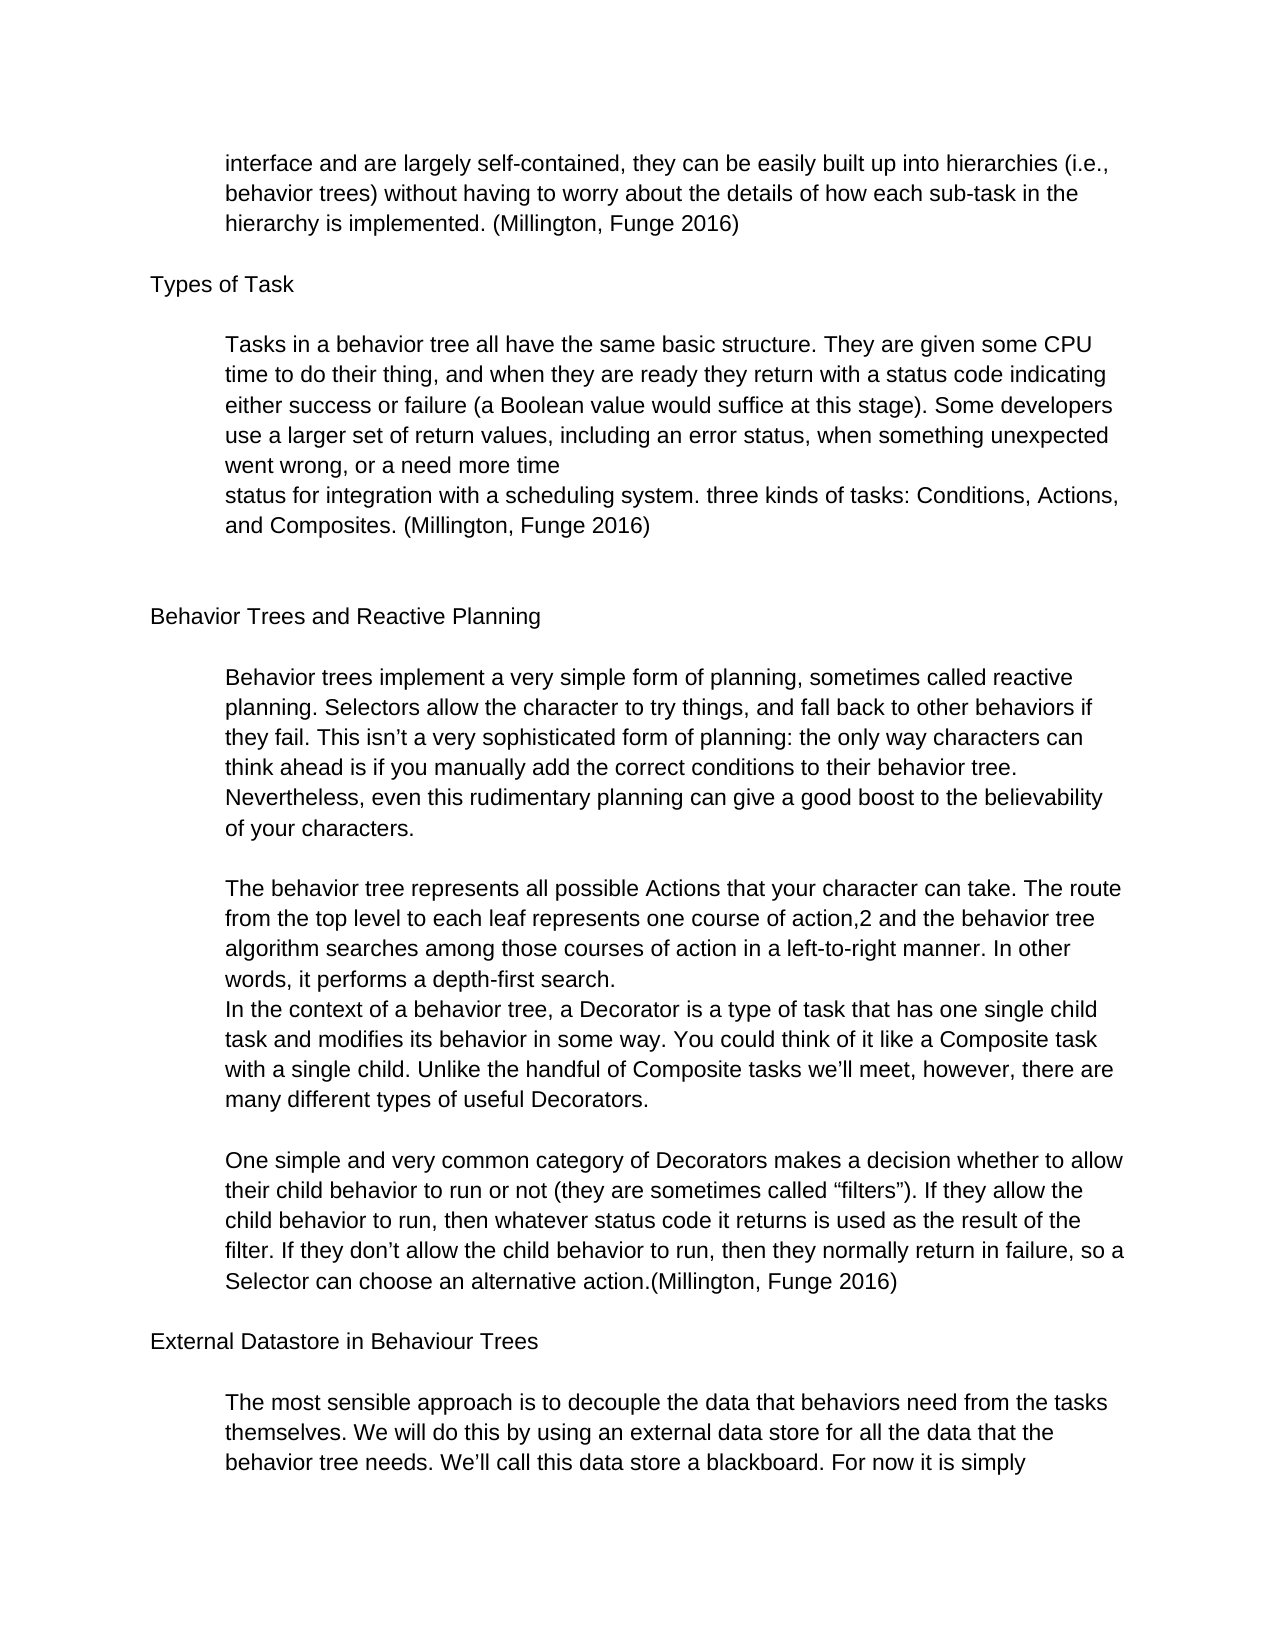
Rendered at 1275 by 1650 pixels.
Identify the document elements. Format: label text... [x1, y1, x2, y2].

text Behavior Trees and Reactive Planning [150, 603, 1125, 660]
text interface and are largely self-contained, they can be easily built up into hierarchies (i.e., behavior trees) without having to worry about the details of how each sub-task in the hierarchy is implemented. (Millington, Funge 2016) [225, 150, 1125, 237]
text Behavior trees implement a very simple form of planning, sometimes called reactive planning. Selectors allow the character to try things, and fall back to other behaviors if they fail. This isn’t a very sophisticated form of planning: the only way characters can think ahead is if you manually add the correct conditions to their behavior tree. Nevertheless, even this rudimentary planning can give a good boost to the believability of your characters. [225, 663, 1125, 871]
text External Datastore in Behaviour Trees [150, 1298, 1125, 1385]
text The behavior tree represents all possible Actions that your character can take. The route from the top level to each leaf represents one course of action,2 and the behavior tree algorithm searches among those courses of action in a left-to-right manner. In other words, it performs a depth-first search. In the context of a behavior tree, a Decorator is a type of task that has one single child task and modifies its behavior in some way. You could think of it like a Composite task with a single child. Unlike the handful of Composite tasks we’ll meet, however, there are many different types of useful Decorators. [225, 875, 1125, 1143]
text The most sensible approach is to decouple the data that behaviors need from the tasks themselves. We will do this by using an external data store for all the data that the behavior tree needs. We’ll call this data store a blackboard. For now it is simply [225, 1388, 1125, 1475]
text Tasks in a behavior tree all have the same basic structure. They are given some CPU time to do their thing, and when they are ready they return with a status code indicating either success or failure (a Boolean value would suffice at this stage). Some developers use a larger set of return values, including an error status, when something unexpected went wrong, or a need more time status for integration with a scheduling system. three kinds of tasks: Conditions, Actions, and Composites. (Millington, Funge 2016) [225, 331, 1125, 539]
text Types of Task [150, 241, 1125, 327]
text One simple and very common category of Decorators makes a decision whether to allow their child behavior to run or not (they are sometimes called “filters”). If they allow the child behavior to run, then whatever status code it returns is used as the result of the filter. If they don’t allow the child behavior to run, then they normally return in failure, so a Selector can choose an alternative action.(Millington, Funge 2016) [225, 1147, 1125, 1294]
